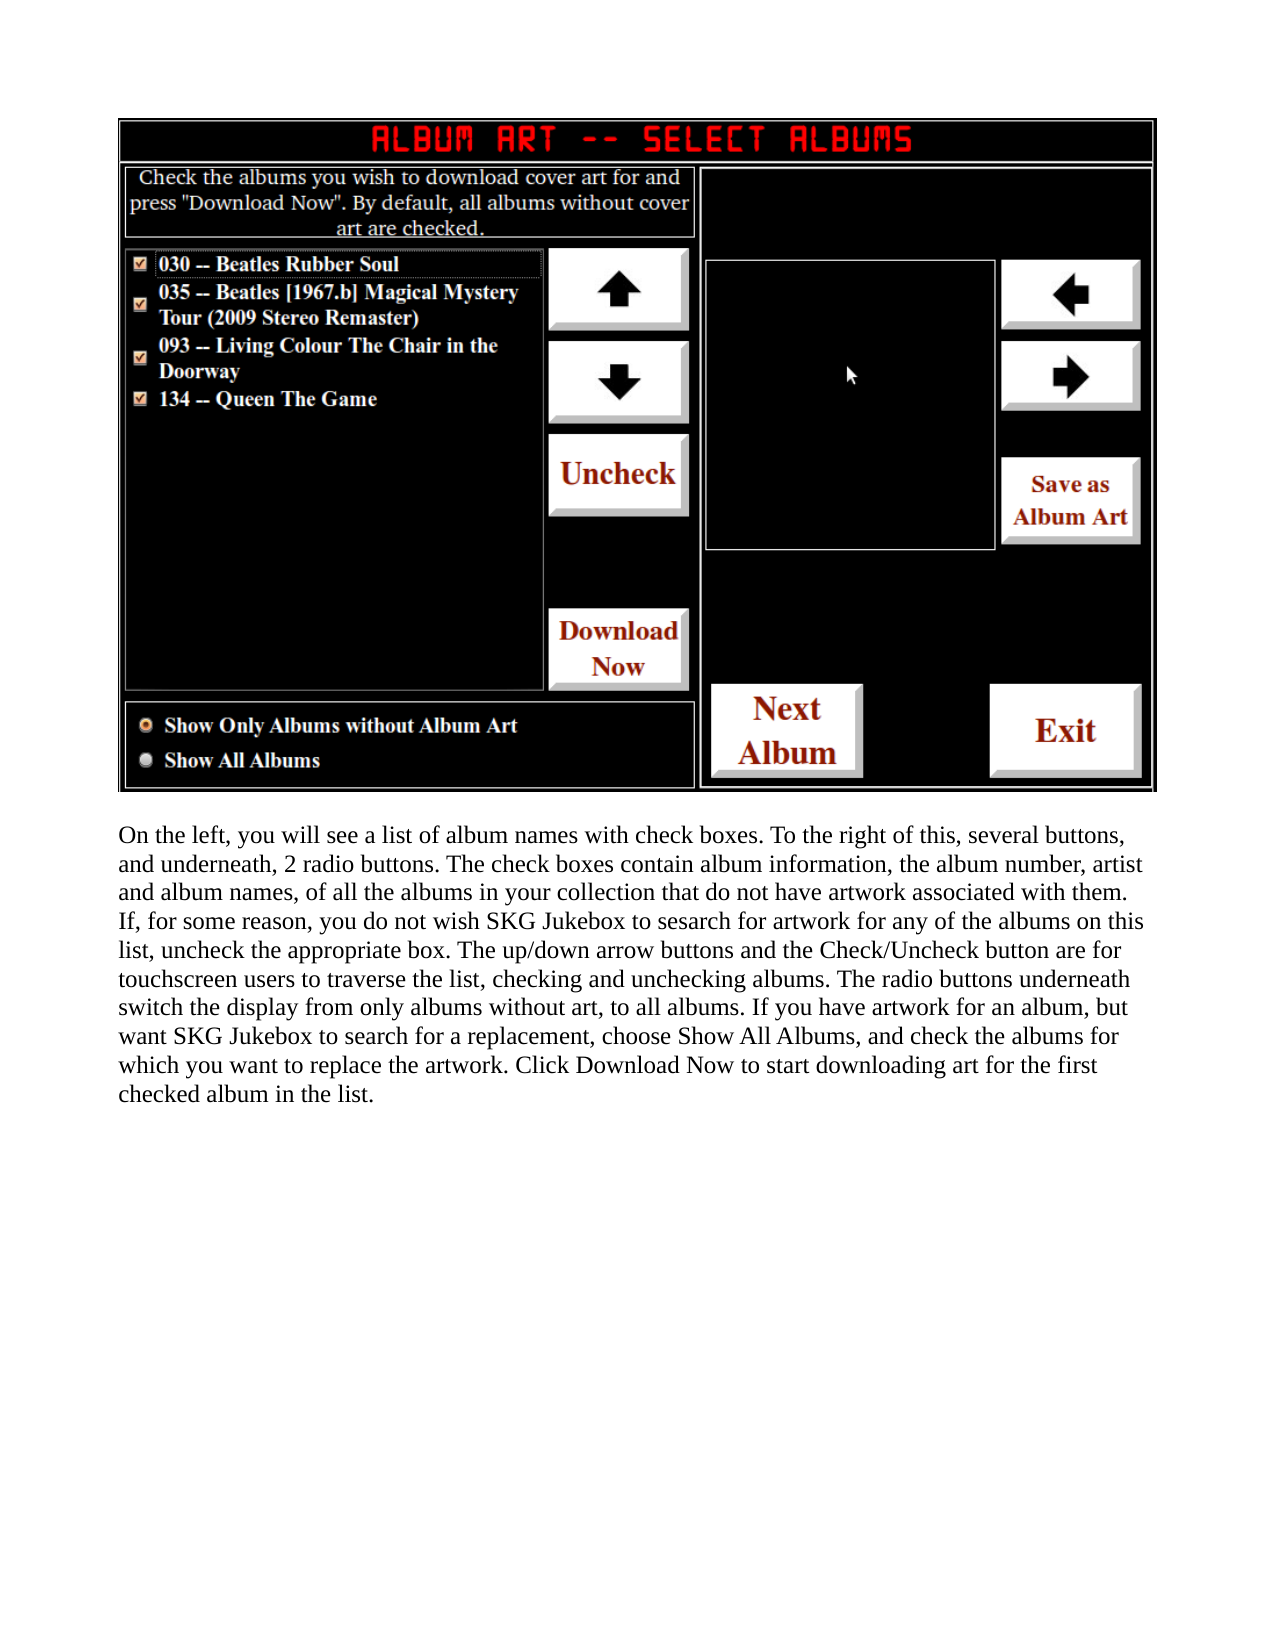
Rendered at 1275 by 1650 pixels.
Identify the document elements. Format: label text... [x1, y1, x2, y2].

text On the left, you will see a list of album names with check boxes. To the right of this, several buttons, and underneath, 2 radio buttons. The check boxes contain album information, the album number, artist and album names, of all the albums in your collection that do not have artwork associated with them. If, for some reason, you do not wish SKG Jukebox to sesarch for artwork for any of the albums on this list, uncheck the appropriate box. The up/down arrow buttons and the Check/Uncheck button are for touchscreen users to traverse the list, checking and unchecking albums. The radio buttons underneath switch the display from only albums without art, to all albums. If you have artwork for an album, but want SKG Jukebox to search for a replacement, choose Show All Albums, and check the albums for which you want to replace the artwork. Click Download Now to start downloading art for the first checked album in the list. [118, 820, 1157, 1107]
picture [118, 118, 1157, 792]
